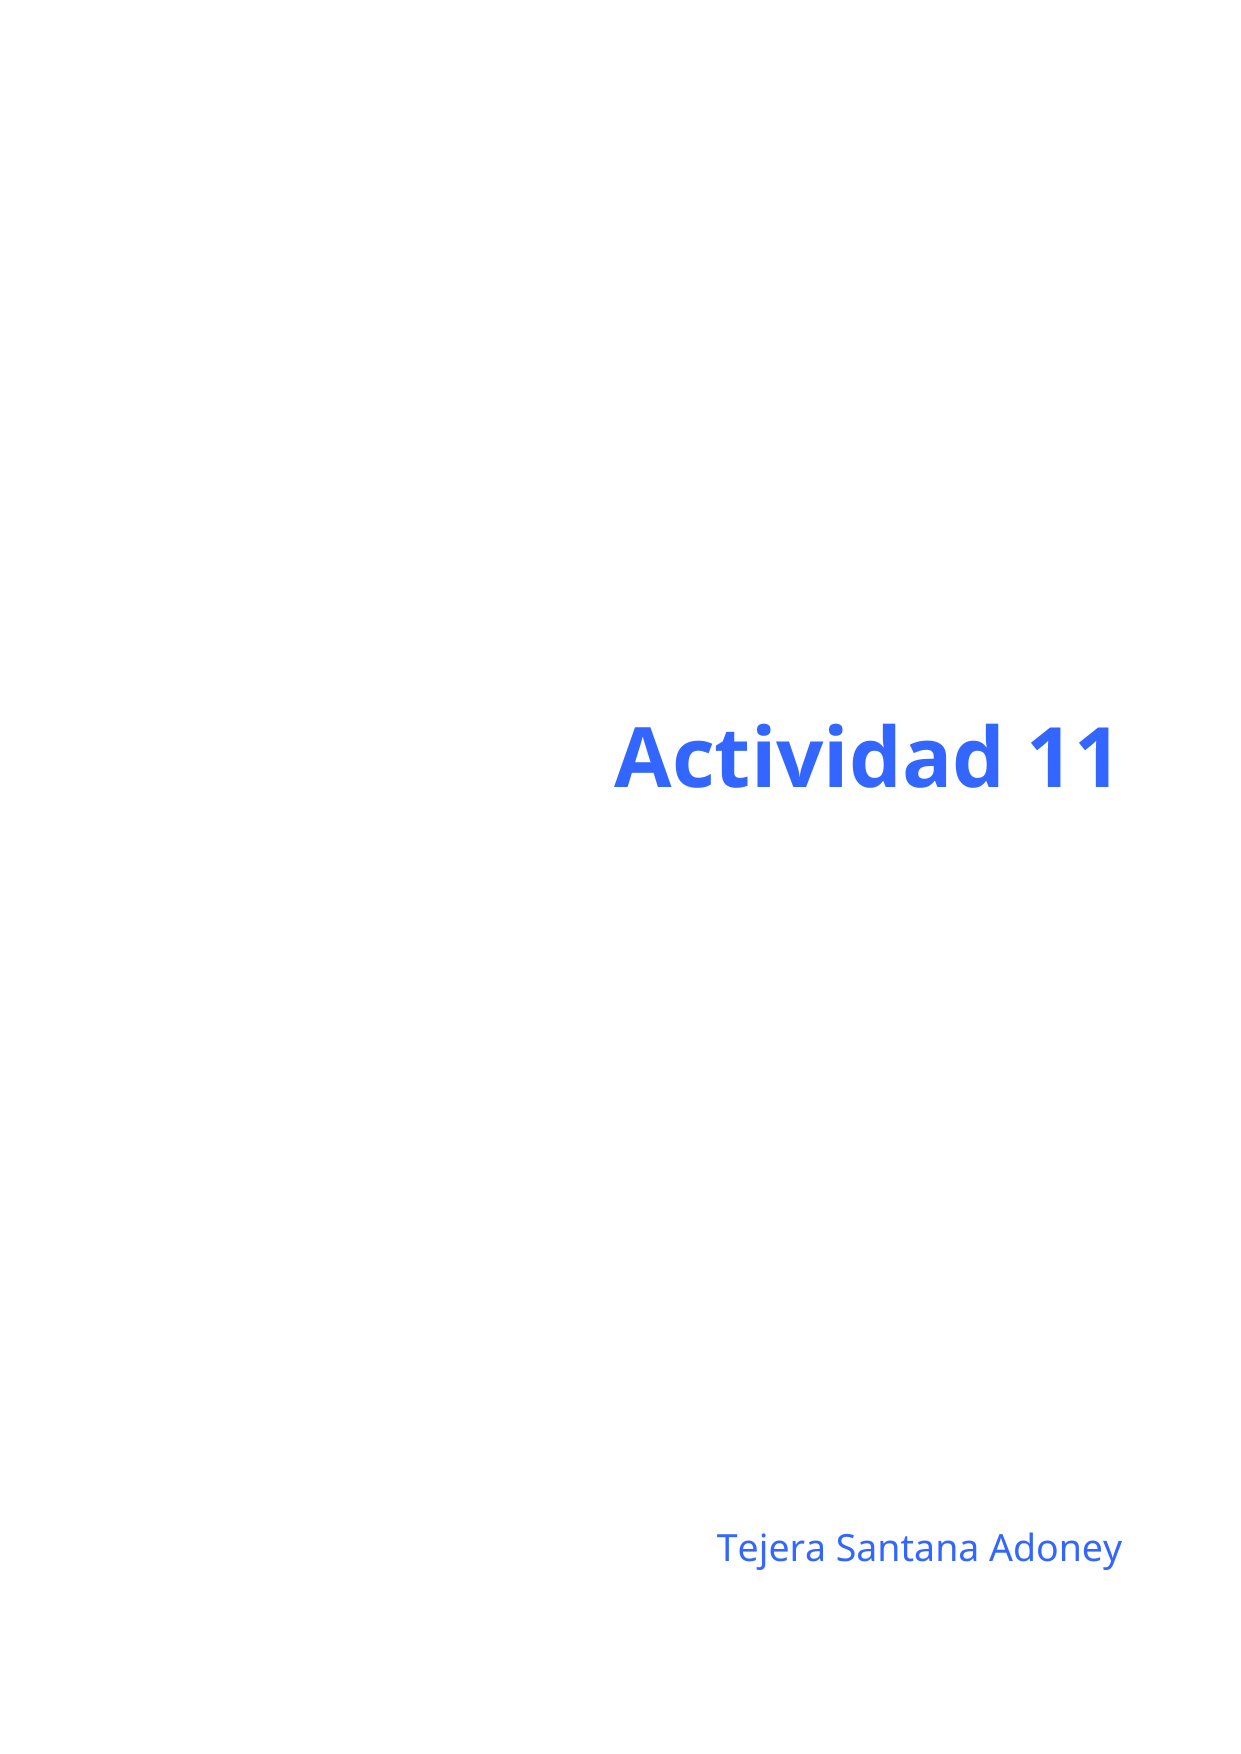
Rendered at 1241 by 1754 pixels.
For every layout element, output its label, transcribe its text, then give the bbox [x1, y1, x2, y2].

text Actividad 11 [118, 698, 1122, 812]
text Tejera Santana Adoney [118, 1522, 1122, 1573]
